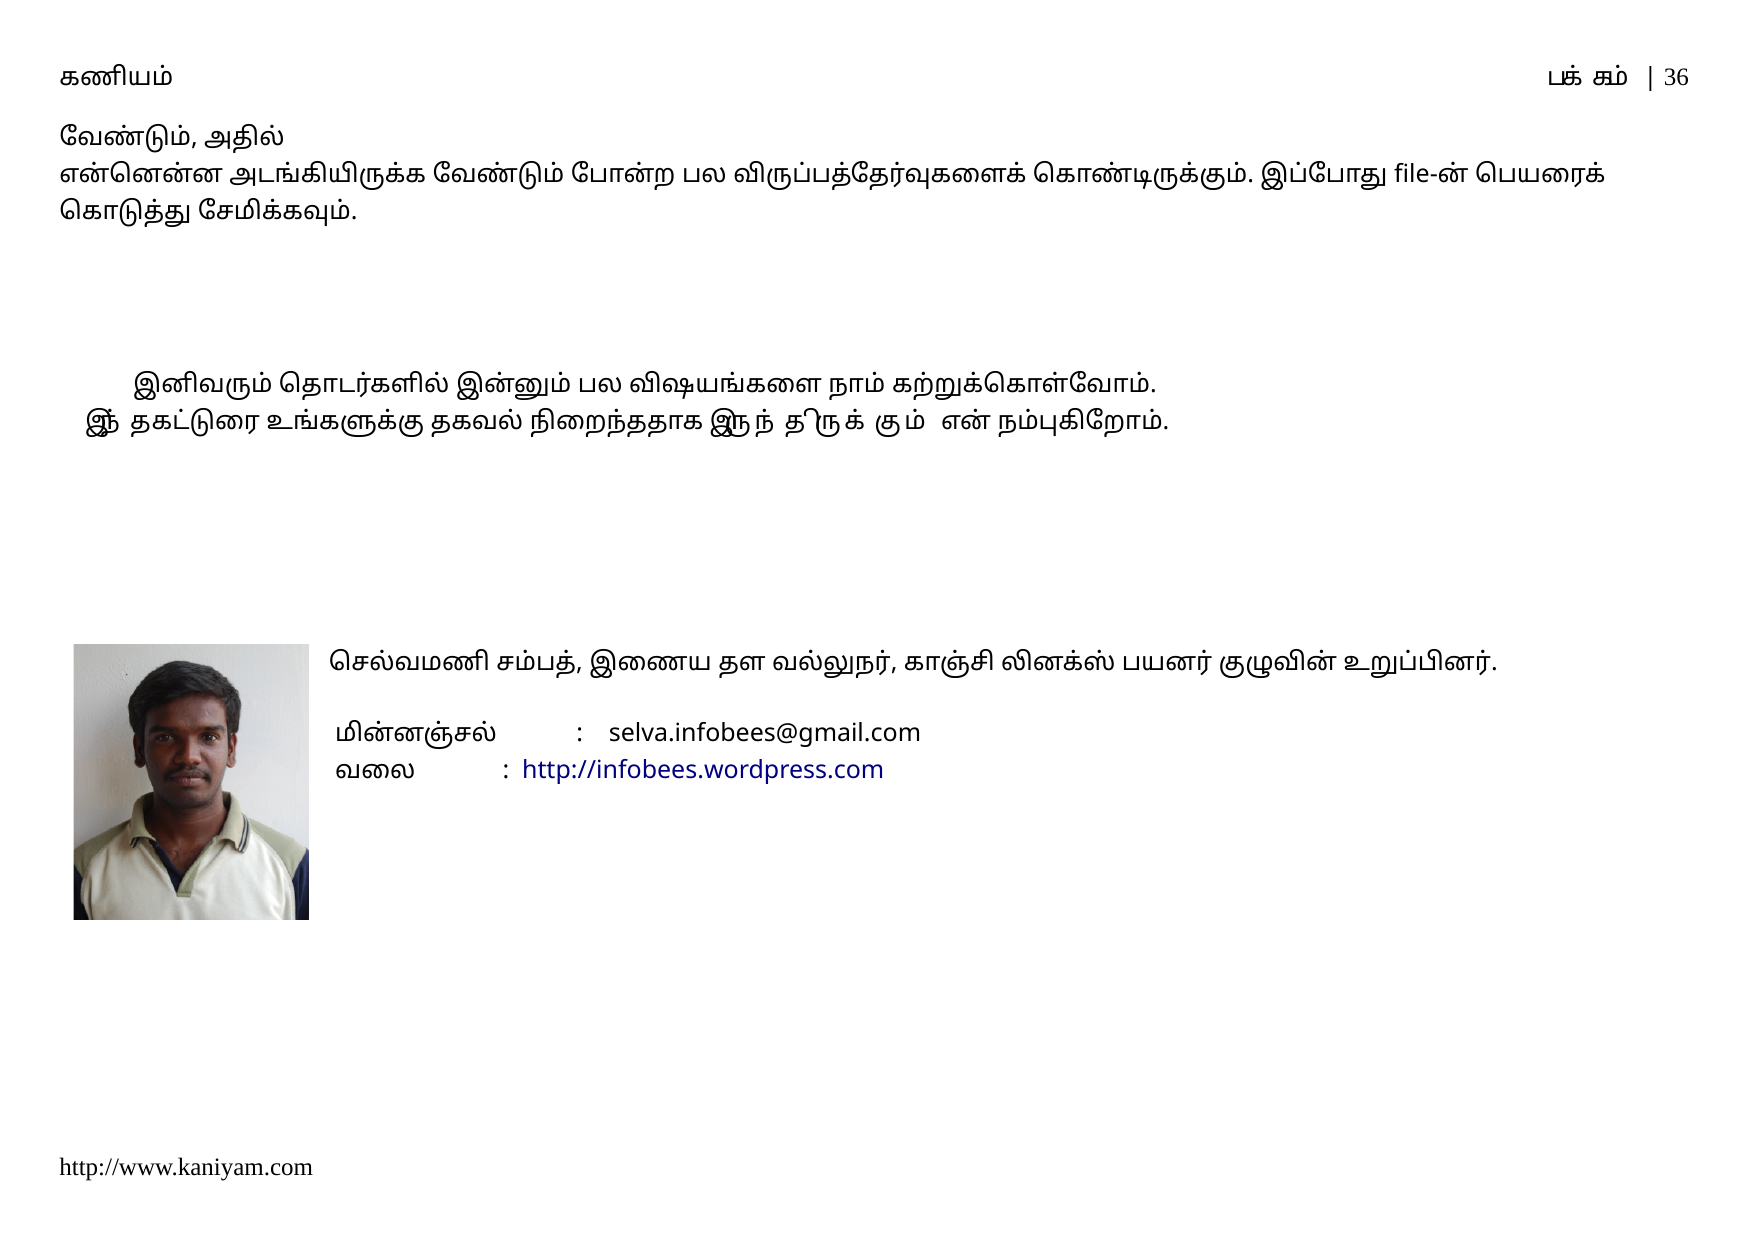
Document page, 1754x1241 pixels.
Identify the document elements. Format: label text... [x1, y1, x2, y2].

text வலை : http://infobees.wordpress.com [309, 752, 1695, 789]
text செல்வமணி சம்பத், இணைய தள வல்லுநர், காஞ்சி லினக்ஸ் பயனர் குழுவின் உறுப்பினர். [309, 644, 1695, 681]
text வேண்டும், அதில் [59, 118, 1695, 156]
picture [73, 644, 309, 920]
text இந்த கட்டுரை உங்களுக்கு தகவல் நிறைந்ததாக இருந்திருக்கும் என் நம்புகிறோம். [59, 403, 1695, 440]
text இனிவரும் தொடர்களில் இன்னும் பல விஷயங்களை நாம் கற்றுக்கொள்வோம். [59, 366, 1695, 403]
text மின்னஞ்சல் : selva.infobees@gmail.com [309, 715, 1695, 752]
text என்னென்ன அடங்கியிருக்க வேண்டும் போன்ற பல விருப்பத்தேர்வுகளைக் கொண்டிருக்கும். இப்போது file-ன் பெயரைக் கொடுத்து சேமிக்கவும். [59, 156, 1695, 229]
